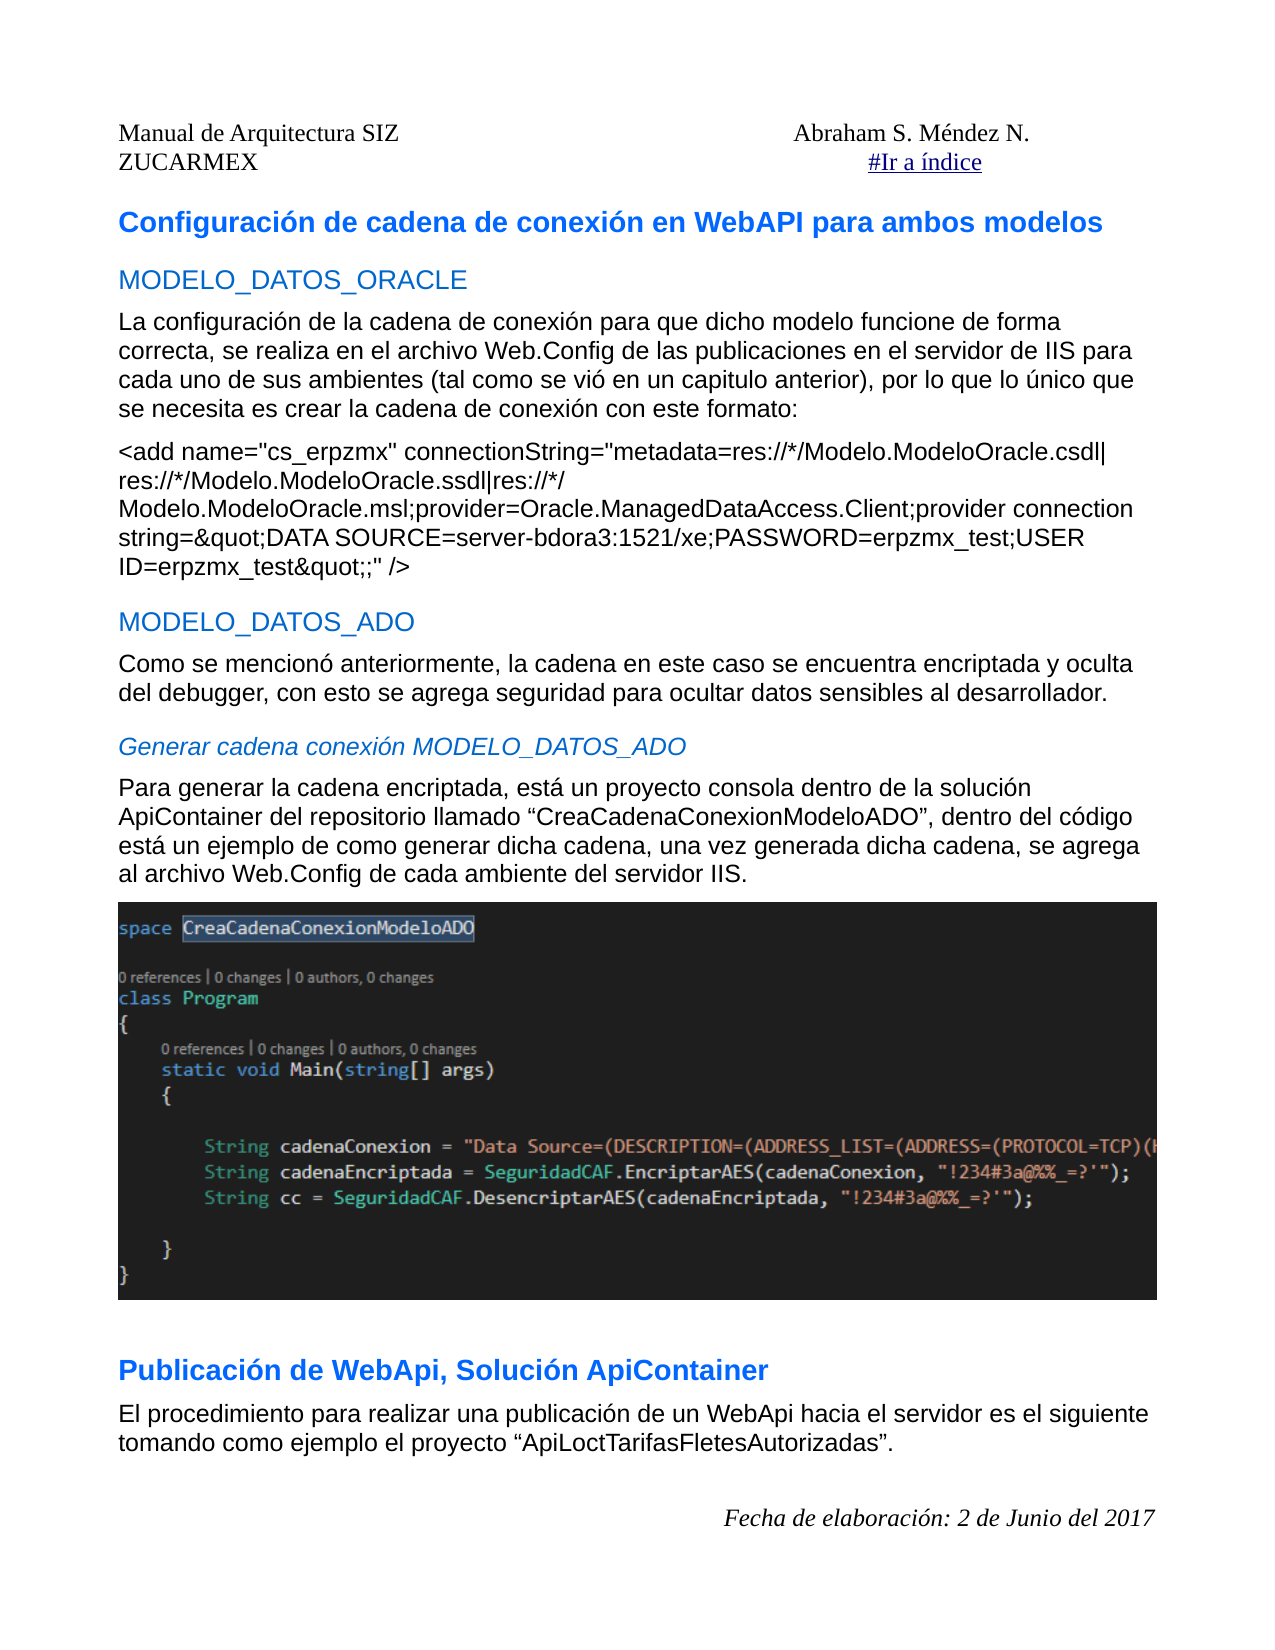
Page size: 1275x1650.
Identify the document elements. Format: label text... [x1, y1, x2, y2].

text Para generar la cadena encriptada, está un proyecto consola dentro de la solución ApiContainer del repositorio llamado “CreaCadenaConexionModeloADO”, dentro del código está un ejemplo de como generar dicha cadena, una vez generada dicha cadena, se agrega al archivo Web.Config de cada ambiente del servidor IIS. [118, 773, 1157, 888]
text Configuración de cadena de conexión en WebAPI para ambos modelos [118, 205, 1157, 239]
text Publicación de WebApi, Solución ApiContainer [118, 1353, 1157, 1387]
text El procedimiento para realizar una publicación de un WebApi hacia el servidor es el siguiente tomando como ejemplo el proyecto “ApiLoctTarifasFletesAutorizadas”. [118, 1399, 1157, 1457]
text <add name="cs_erpzmx" connectionString="metadata=res://*/Modelo.ModeloOracle.csdl|res://*/Modelo.ModeloOracle.ssdl|res://*/Modelo.ModeloOracle.msl;provider=Oracle.ManagedDataAccess.Client;provider connection string=&quot;DATA SOURCE=server-bdora3:1521/xe;PASSWORD=erpzmx_test;USER ID=erpzmx_test&quot;;" /> [118, 437, 1157, 581]
text Generar cadena conexión MODELO_DATOS_ADO [118, 732, 1157, 761]
picture [118, 902, 1157, 1300]
text MODELO_DATOS_ADO [118, 606, 1157, 637]
text La configuración de la cadena de conexión para que dicho modelo funcione de forma correcta, se realiza en el archivo Web.Config de las publicaciones en el servidor de IIS para cada uno de sus ambientes (tal como se vió en un capitulo anterior), por lo que lo único que se necesita es crear la cadena de conexión con este formato: [118, 307, 1157, 422]
text Como se mencionó anteriormente, la cadena en este caso se encuentra encriptada y oculta del debugger, con esto se agrega seguridad para ocultar datos sensibles al desarrollador. [118, 649, 1157, 707]
text MODELO_DATOS_ORACLE [118, 264, 1157, 295]
